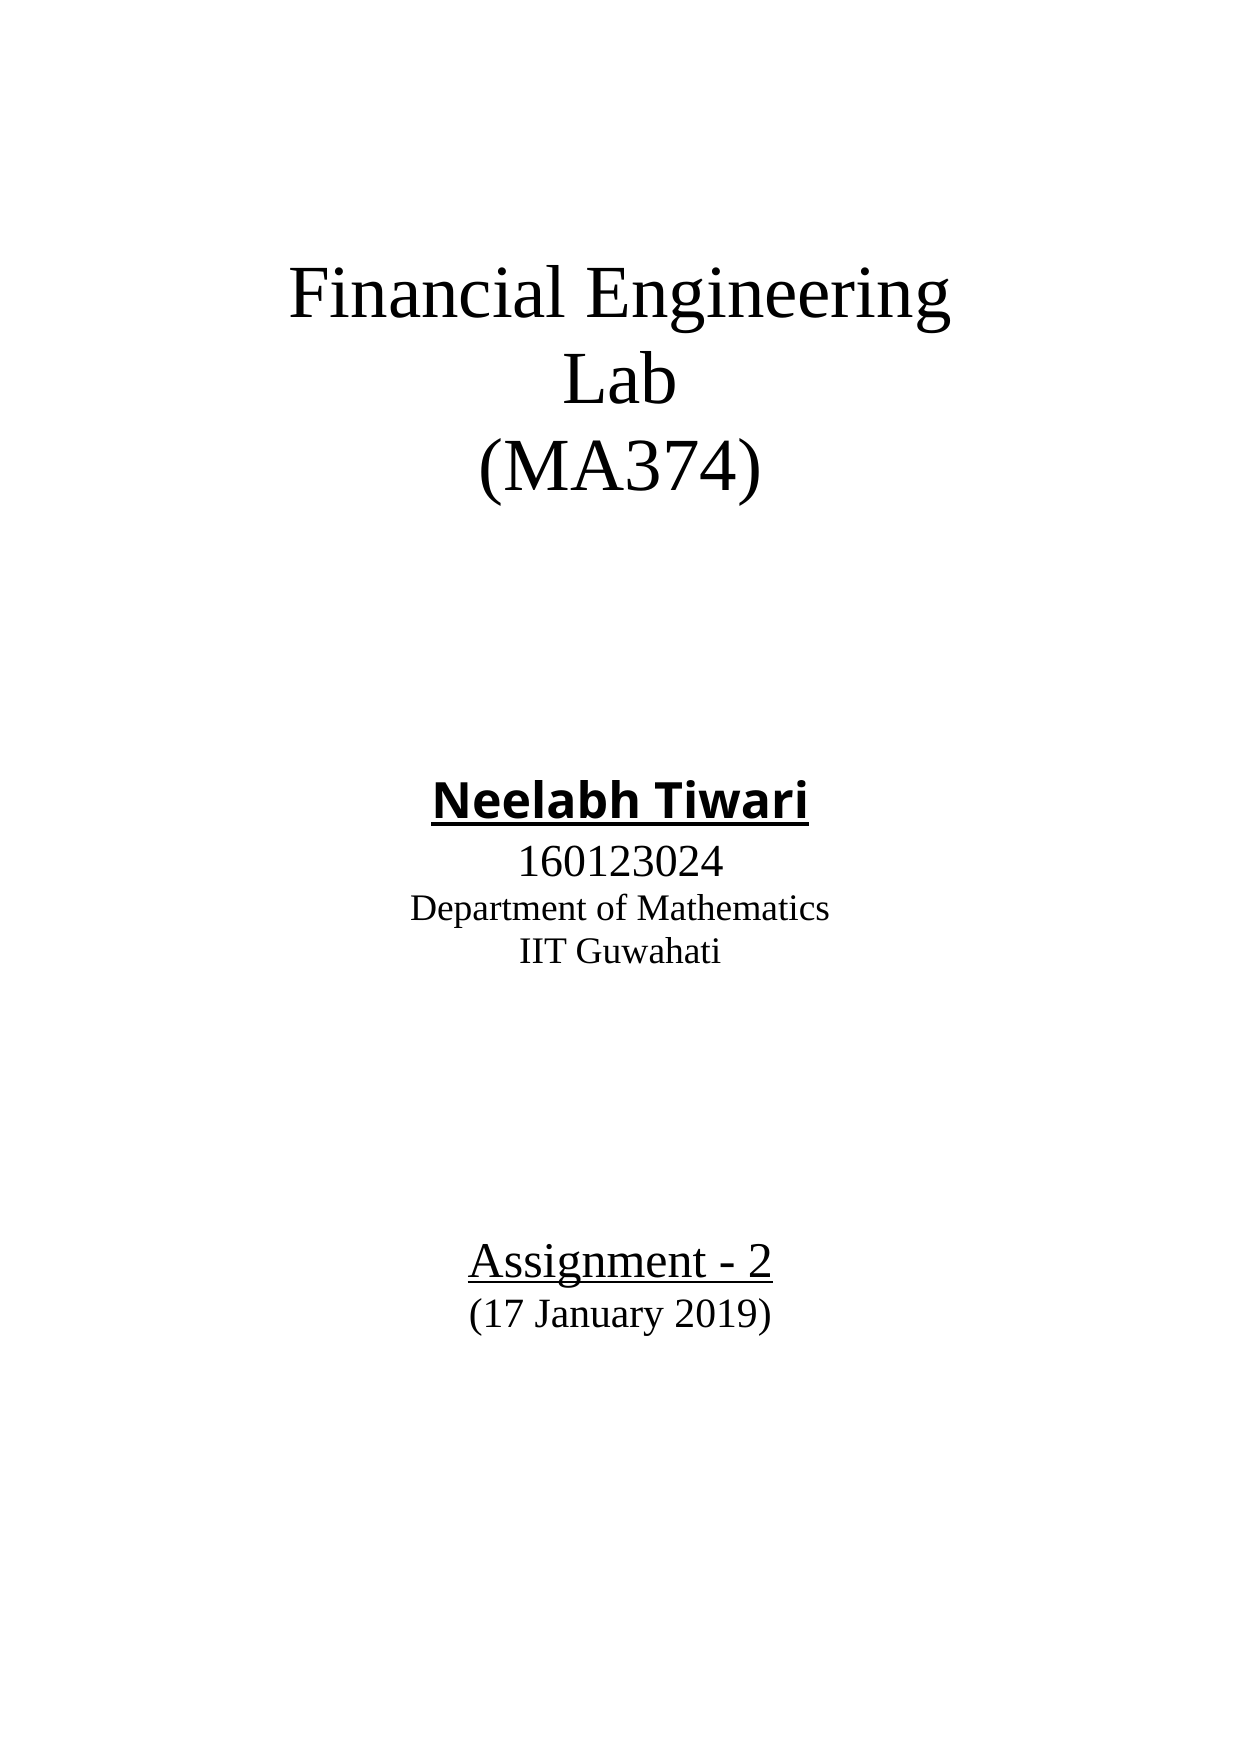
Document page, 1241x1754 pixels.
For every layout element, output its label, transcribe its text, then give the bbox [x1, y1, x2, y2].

text Lab [118, 334, 1122, 420]
text Assignment - 2 [118, 1231, 1122, 1288]
text Neelabh Tiwari [118, 765, 1122, 833]
text Financial Engineering [118, 247, 1122, 334]
text (17 January 2019) [118, 1288, 1122, 1336]
text Department of Mathematics [118, 886, 1122, 929]
text 160123024 [118, 833, 1122, 886]
text (MA374) [118, 420, 1122, 506]
text IIT Guwahati [118, 929, 1122, 972]
